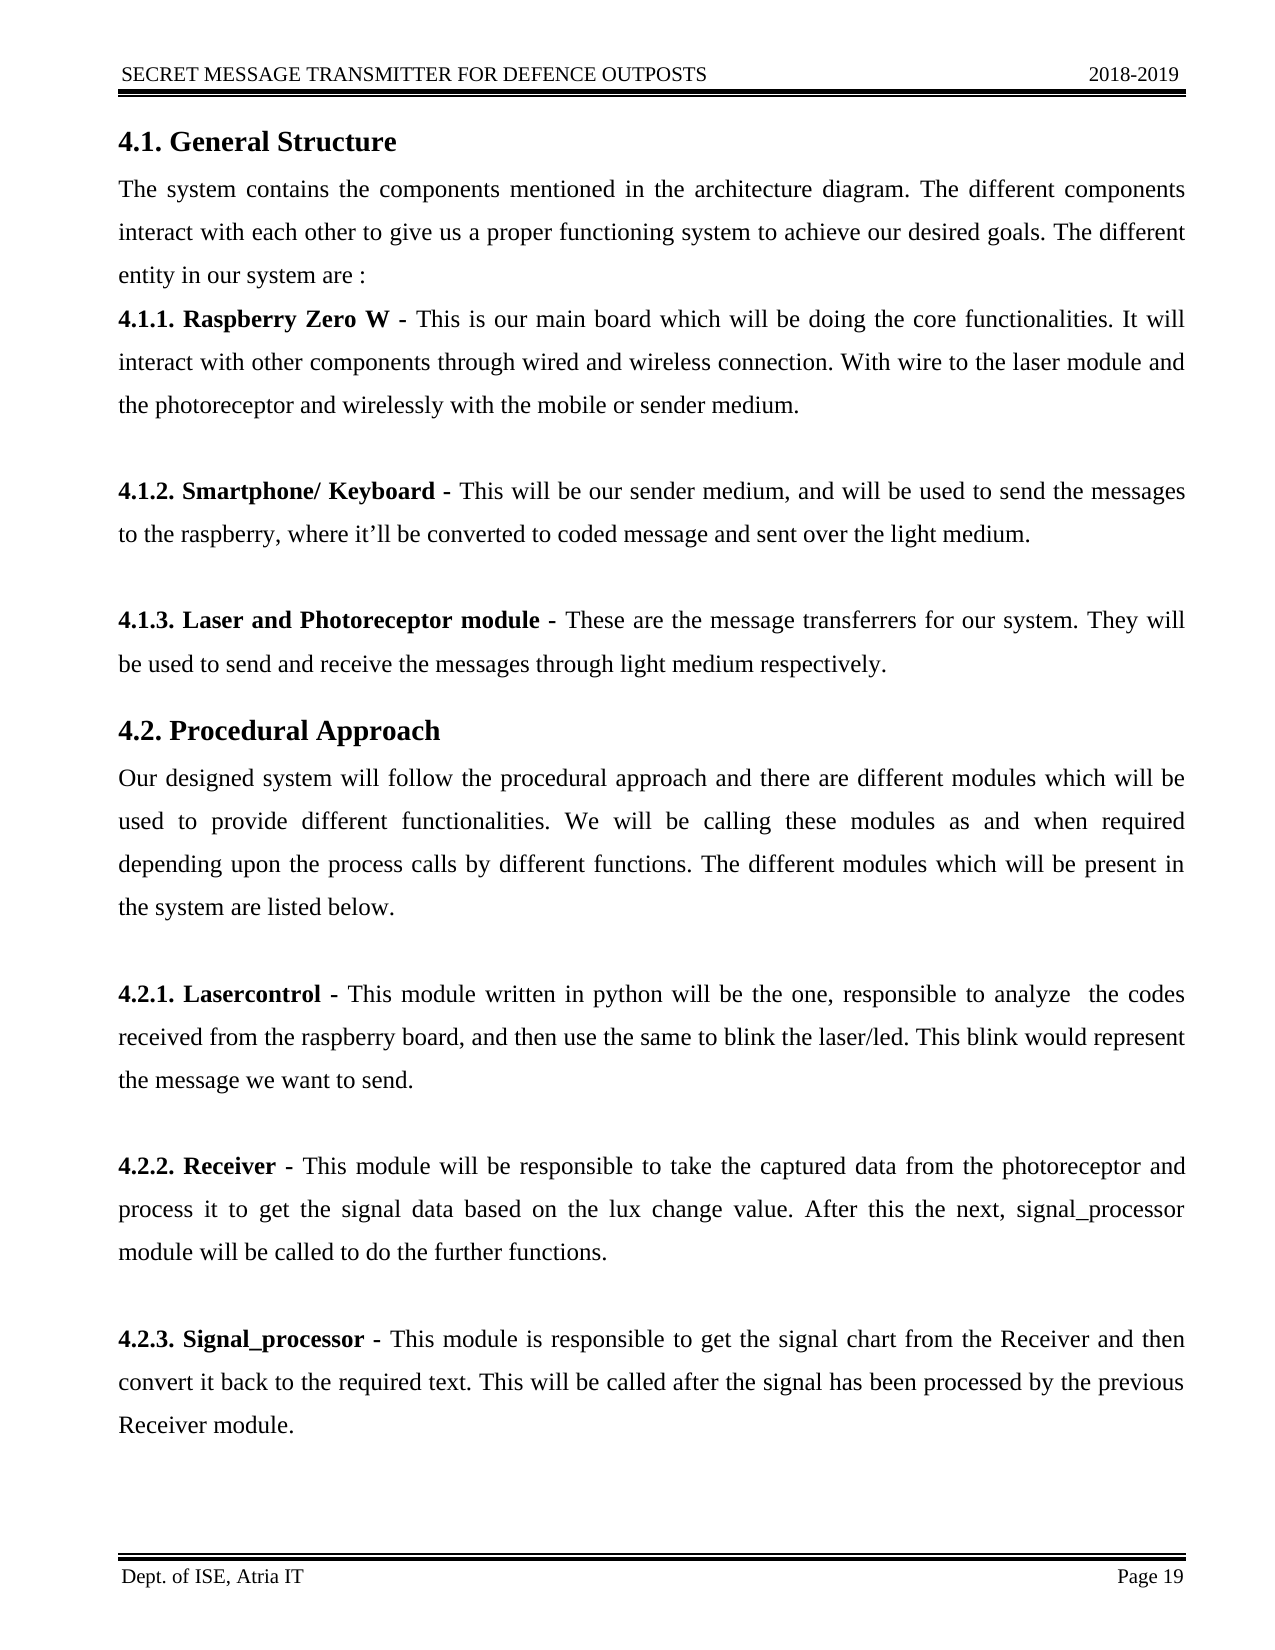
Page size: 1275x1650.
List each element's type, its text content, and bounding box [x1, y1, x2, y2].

text Our designed system will follow the procedural approach and there are different modules which will be used to provide different functionalities. We will be calling these modules as and when required depending upon the process calls by different functions. The different modules which will be present in the system are listed below. [118, 763, 1186, 921]
text 4.2.2. Receiver - This module will be responsible to take the captured data from the photoreceptor and process it to get the signal data based on the lux change value. After this the next, signal_processor module will be called to do the further functions. [118, 1151, 1186, 1266]
text 4.2.3. Signal_processor - This module is responsible to get the signal chart from the Receiver and then convert it back to the required text. This will be called after the signal has been processed by the previous Receiver module. [118, 1324, 1186, 1439]
text 4.2.1. Lasercontrol - This module written in python will be the one, responsible to analyze the codes received from the raspberry board, and then use the same to blink the laser/led. This blink would represent the message we want to send. [118, 979, 1186, 1094]
text 4.2. Procedural Approach [118, 713, 1186, 746]
text 4.1.2. Smartphone/ Keyboard - This will be our sender medium, and will be used to send the messages to the raspberry, where it’ll be converted to coded message and sent over the light medium. [118, 476, 1186, 548]
text The system contains the components mentioned in the architecture diagram. The different components interact with each other to give us a proper functioning system to achieve our desired goals. The different entity in our system are : [118, 174, 1186, 289]
text 4.1.1. Raspberry Zero W - This is our main board which will be doing the core functionalities. It will interact with other components through wired and wireless connection. With wire to the laser module and the photoreceptor and wirelessly with the mobile or sender medium. [118, 304, 1186, 419]
text 4.1. General Structure [118, 124, 1186, 158]
text 4.1.3. Laser and Photoreceptor module - These are the message transferrers for our system. They will be used to send and receive the messages through light medium respectively. [118, 606, 1186, 677]
